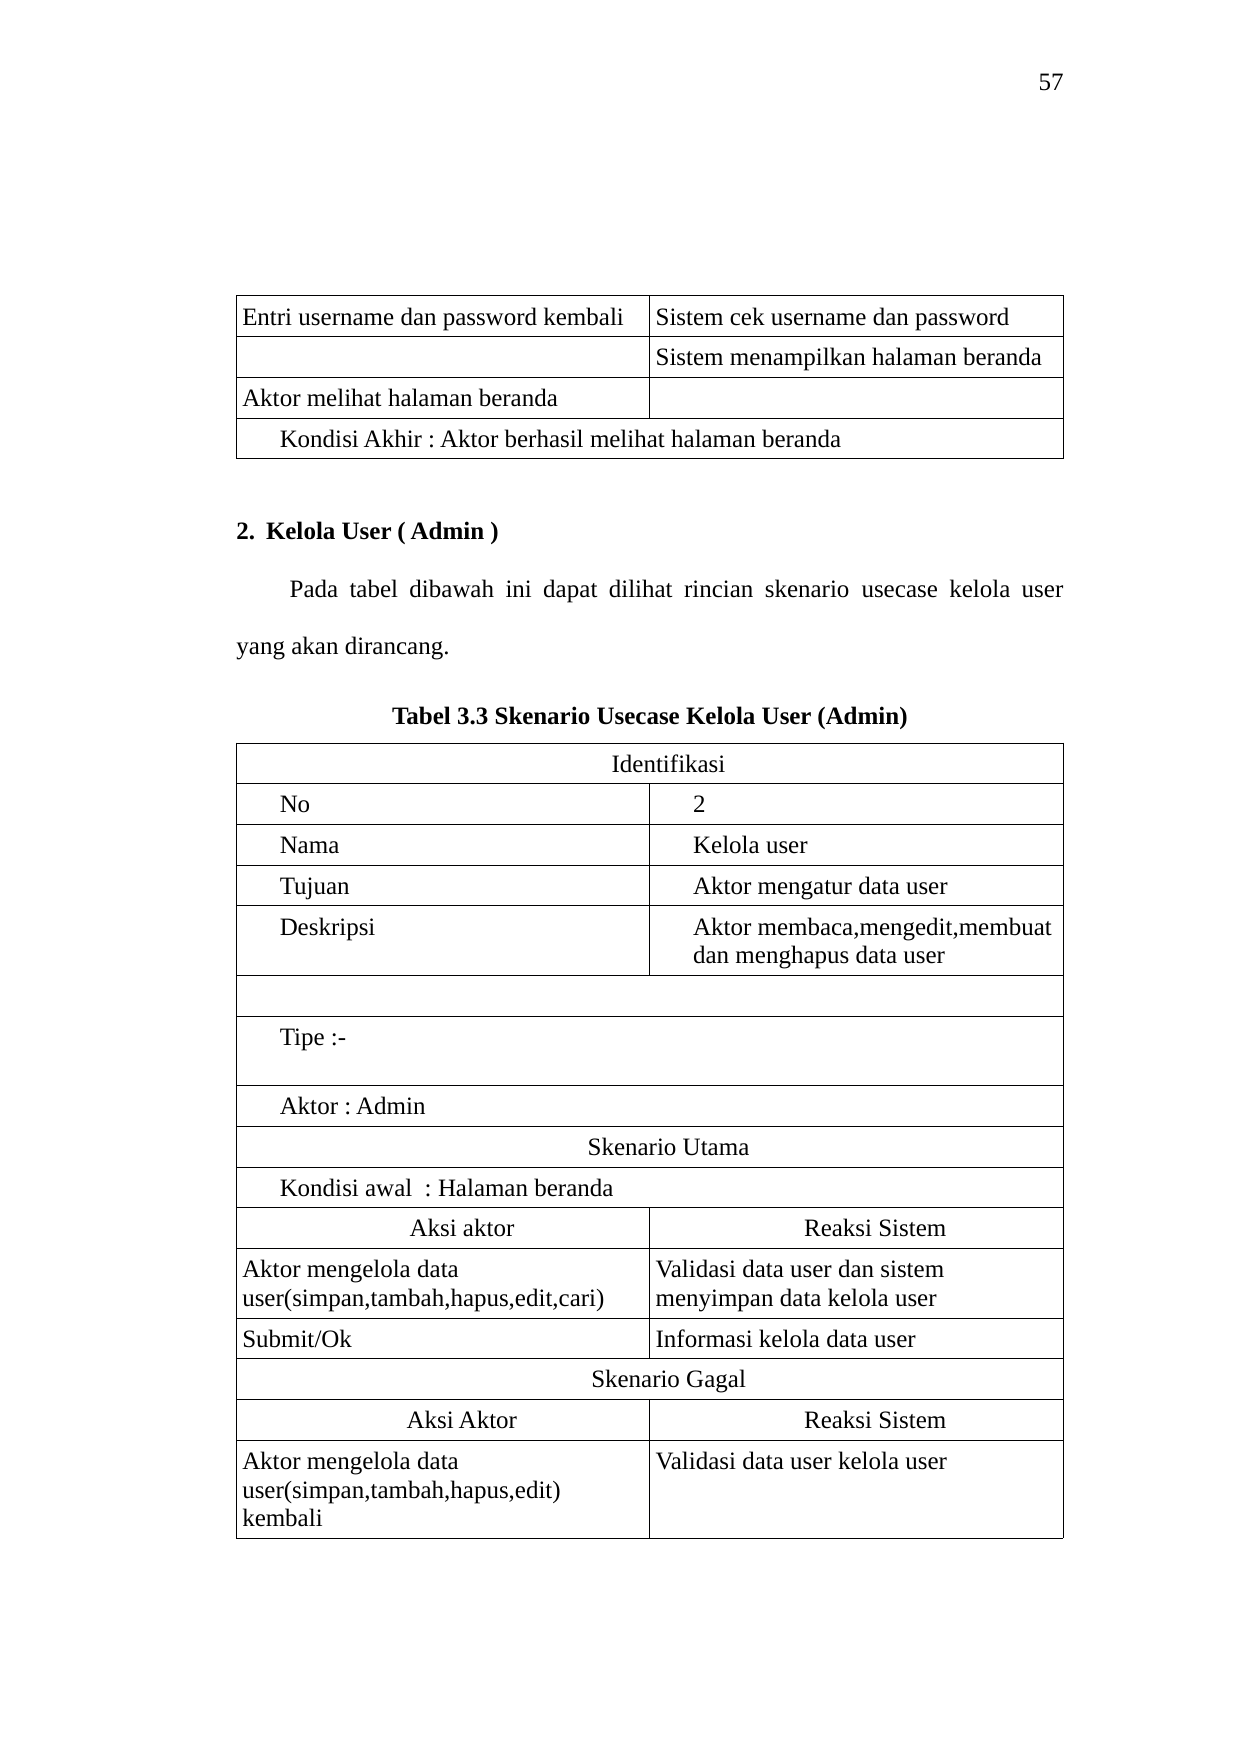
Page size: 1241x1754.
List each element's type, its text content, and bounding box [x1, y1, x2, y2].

table_cell Aktor melihat halaman beranda [237, 378, 649, 417]
table_cell Validasi data user kelola user [650, 1441, 1063, 1538]
table_cell Sistem menampilkan halaman beranda [650, 337, 1063, 377]
table_cell Entri username dan password kembali [237, 296, 649, 336]
table_cell Reaksi Sistem [650, 1208, 1063, 1248]
table_cell Informasi kelola data user [650, 1319, 1063, 1358]
table_cell [237, 337, 649, 377]
table_cell 2 [650, 784, 1063, 824]
table_cell Skenario Utama [237, 1127, 1063, 1167]
table_cell Tujuan [237, 866, 649, 905]
table_cell Nama [237, 825, 649, 865]
table_cell [650, 378, 1063, 417]
table_cell Deskripsi [237, 906, 649, 975]
table_cell Aktor membaca,mengedit,membuat dan menghapus data user [650, 906, 1063, 975]
table_cell Kondisi awal : Halaman beranda [237, 1168, 1063, 1207]
table_cell Kondisi Akhir : Aktor berhasil melihat halaman beranda [237, 419, 1063, 458]
table_cell Kelola user [650, 825, 1063, 865]
text Tabel 3.3 Skenario Usecase Kelola User (Admin) [236, 701, 1063, 730]
list Kelola User ( Admin ) [236, 516, 1063, 545]
table_cell Reaksi Sistem [650, 1400, 1063, 1440]
text Pada tabel dibawah ini dapat dilihat rincian skenario usecase kelola user yang akan dirancang. [236, 574, 1063, 660]
table_cell [237, 976, 1063, 1016]
table_header Identifikasi [237, 744, 1063, 783]
table_cell Submit/Ok [237, 1319, 649, 1358]
table_cell Skenario Gagal [237, 1359, 1063, 1399]
table_cell No [237, 784, 649, 824]
table_cell Validasi data user dan sistem menyimpan data kelola user [650, 1249, 1063, 1317]
table_cell Tipe :- [237, 1017, 1063, 1085]
table_cell Sistem cek username dan password [650, 296, 1063, 336]
table_cell Aksi aktor [237, 1208, 649, 1248]
table_cell Aktor mengelola data user(simpan,tambah,hapus,edit) kembali [237, 1441, 649, 1538]
table_cell Aksi Aktor [237, 1400, 649, 1440]
table_cell Aktor mengelola data user(simpan,tambah,hapus,edit,cari) [237, 1249, 649, 1317]
table_cell Aktor mengatur data user [650, 866, 1063, 905]
table_cell Aktor : Admin [237, 1086, 1063, 1126]
